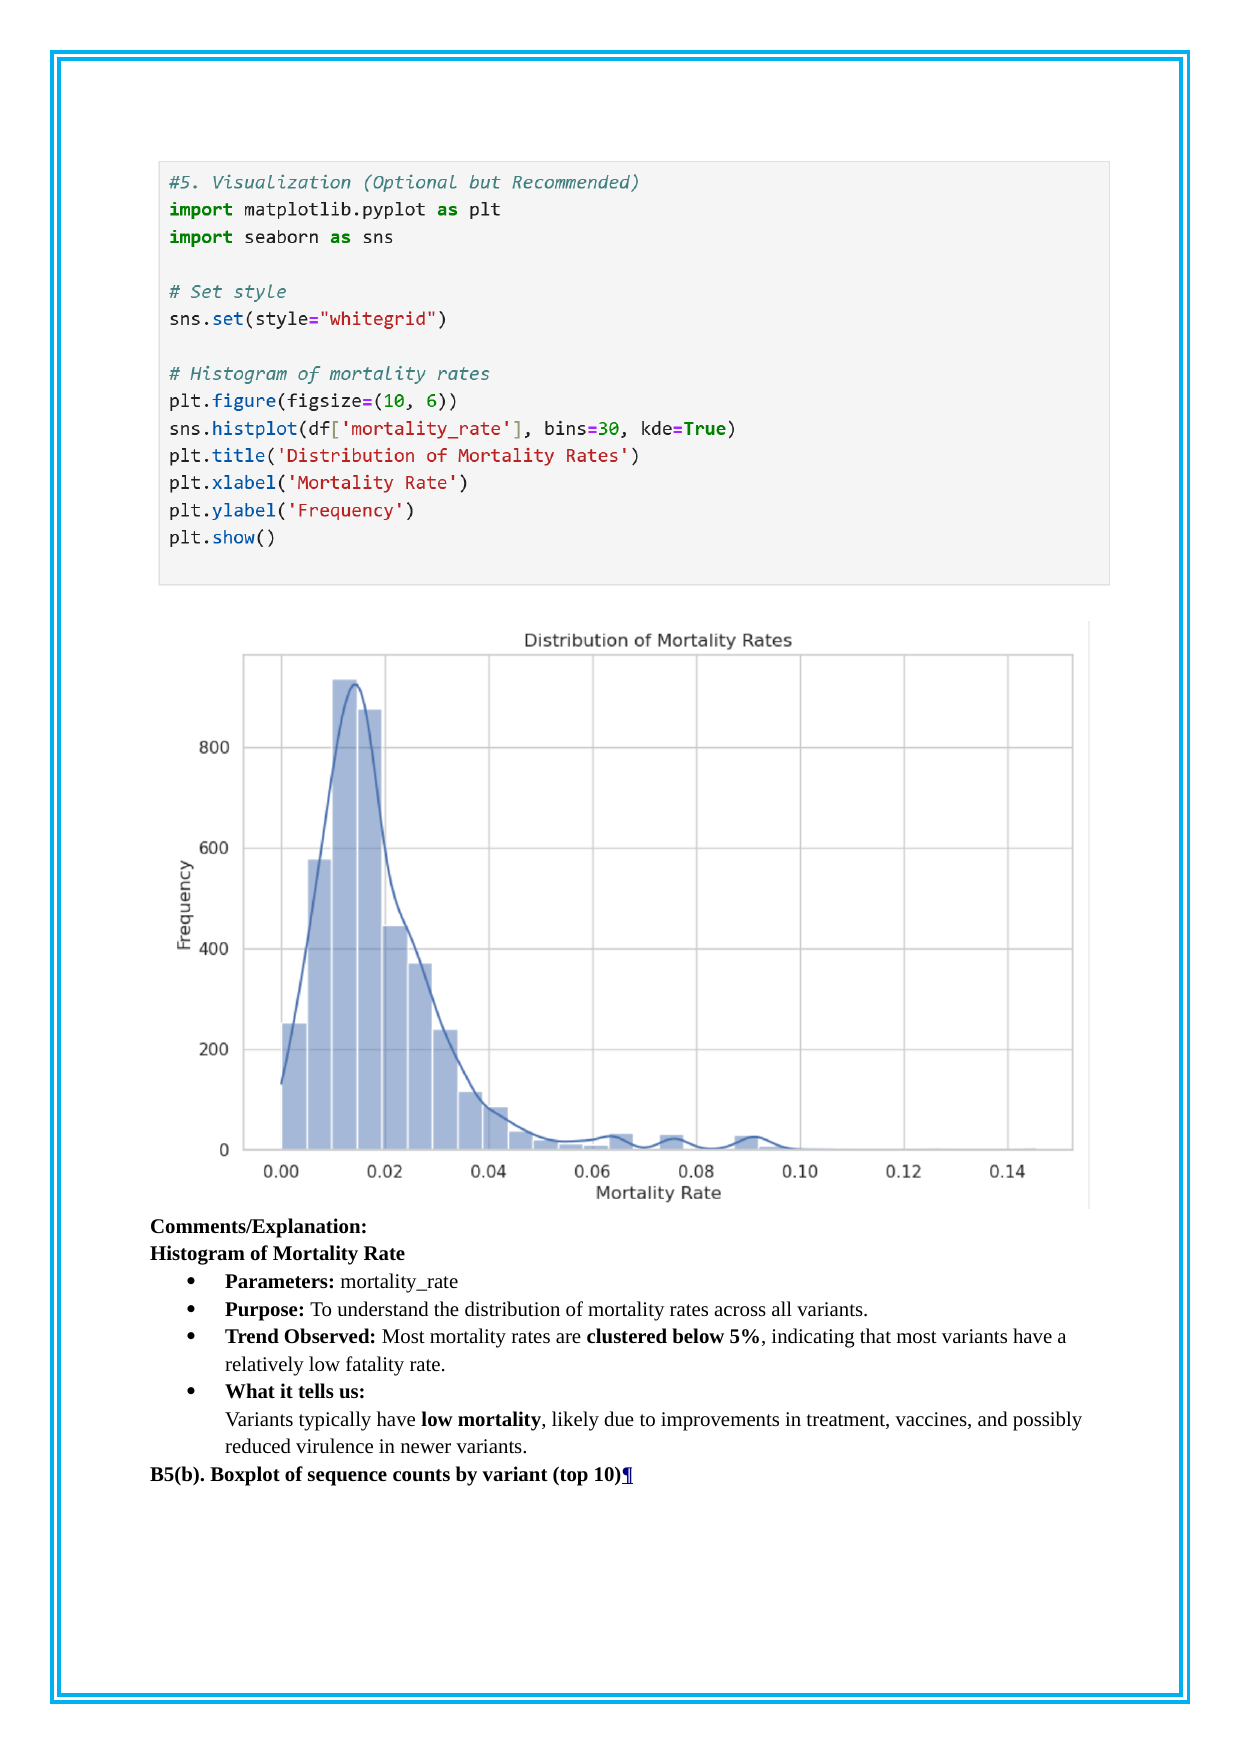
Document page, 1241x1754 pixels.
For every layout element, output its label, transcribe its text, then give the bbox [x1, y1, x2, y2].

text Comments/Explanation: [150, 1214, 1090, 1238]
list Purpose: To understand the distribution of mortality rates across all variants. [187, 1296, 1090, 1321]
list What it tells us: Variants typically have low mortality, likely due to improvements in treatment, vaccines, and possibly reduced virulence in newer variants. [187, 1379, 1090, 1458]
text Histogram of Mortality Rate [150, 1241, 1090, 1265]
text B5(b). Boxplot of sequence counts by variant (top 10)¶ [150, 1462, 1090, 1486]
list Parameters: mortality_rate [187, 1269, 1090, 1293]
list Trend Observed: Most mortality rates are clustered below 5%, indicating that most variants have a relatively low fatality rate. [187, 1324, 1090, 1376]
